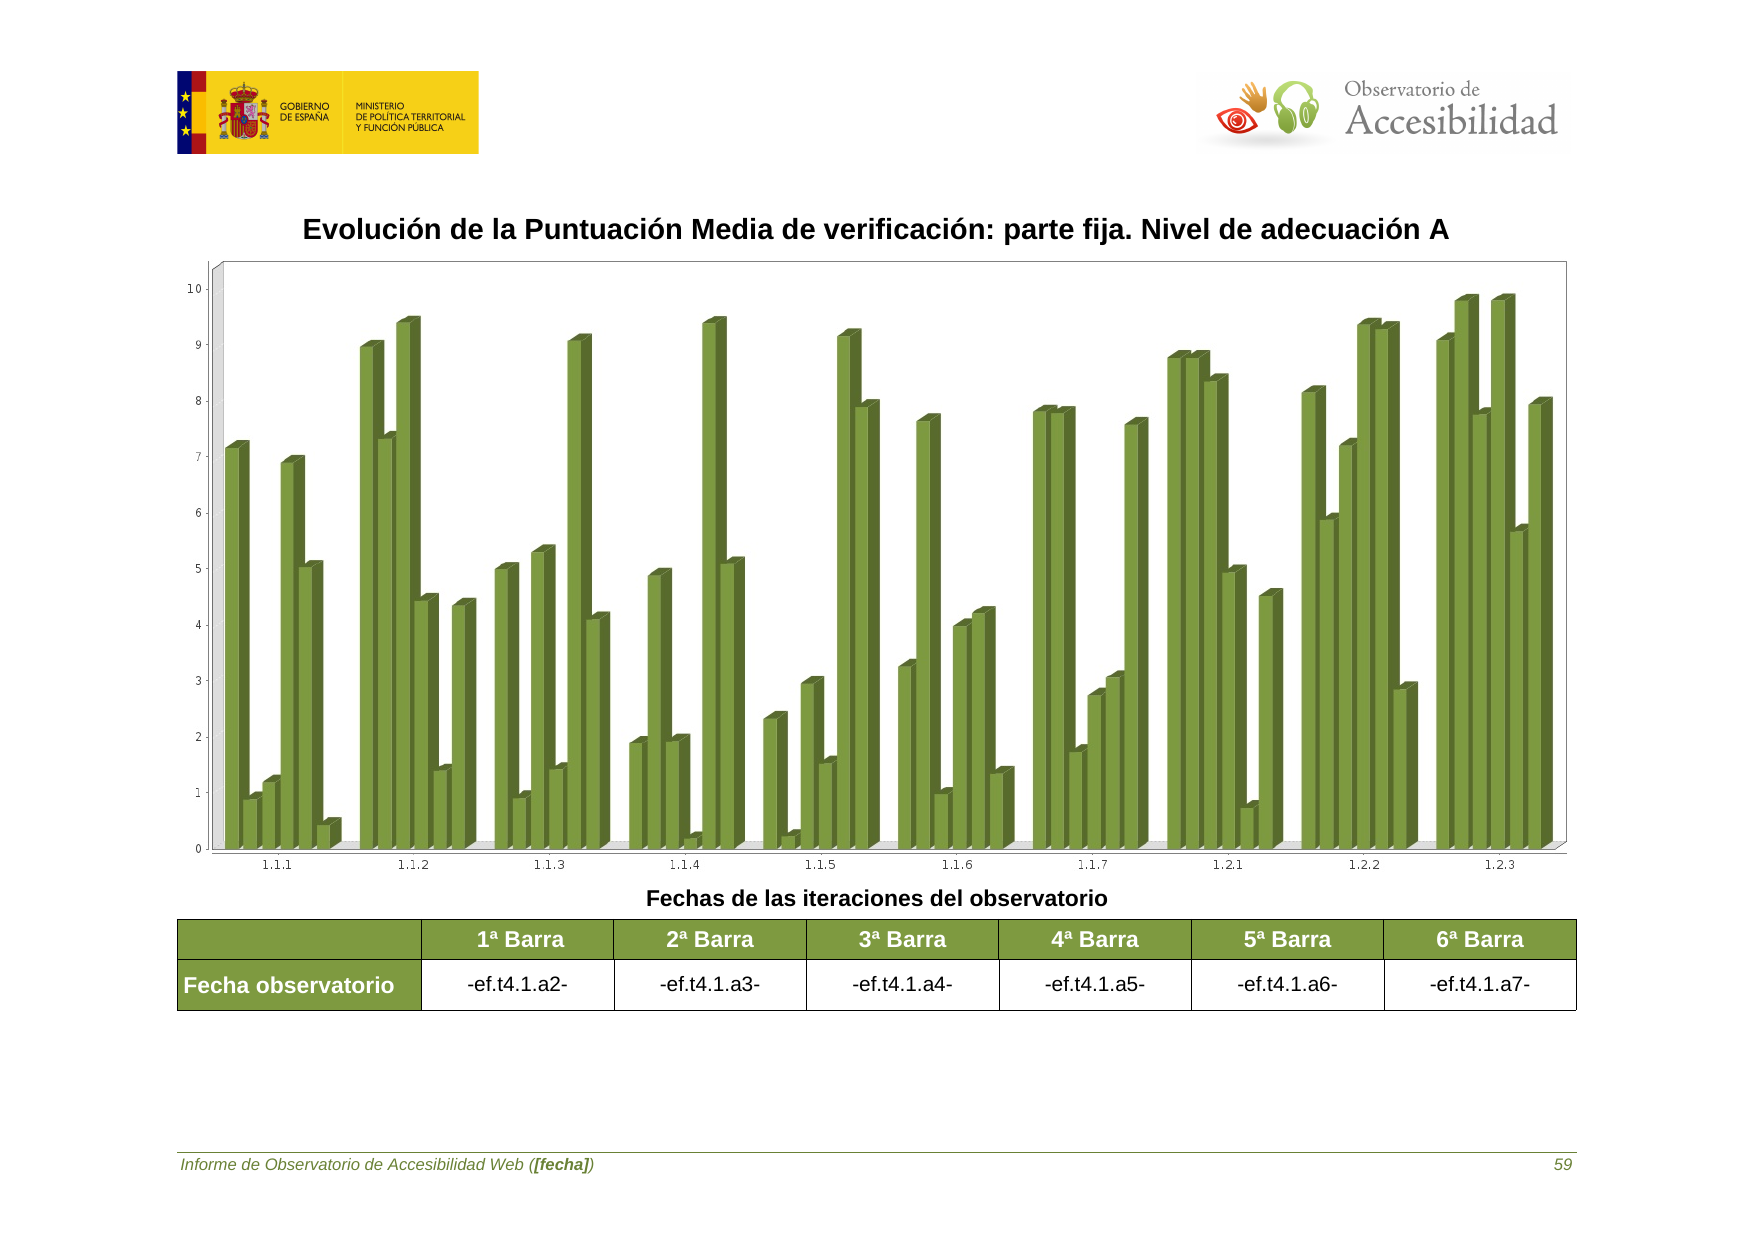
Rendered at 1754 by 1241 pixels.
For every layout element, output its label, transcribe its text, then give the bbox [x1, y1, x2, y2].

table_header 1ª Barra [422, 920, 613, 959]
table_cell -ef.t4.1.a3- [615, 960, 806, 1010]
table_cell Fecha observatorio [178, 960, 421, 1010]
table_header 4ª Barra [999, 920, 1191, 959]
table_header 3ª Barra [807, 920, 998, 959]
table_header 2ª Barra [614, 920, 806, 959]
table_cell -ef.t4.1.a5- [1000, 960, 1191, 1010]
table_cell -ef.t4.1.a7- [1385, 960, 1576, 1010]
table_cell -ef.t4.1.a6- [1192, 960, 1384, 1010]
picture [177, 252, 1577, 877]
picture [1196, 72, 1572, 154]
table_cell -ef.t4.1.a4- [807, 960, 999, 1010]
text Evolución de la Puntuación Media de verificación: parte fija. Nivel de adecuación A [177, 212, 1577, 246]
picture [177, 71, 479, 154]
table_header [178, 920, 421, 959]
table_header 6ª Barra [1384, 920, 1576, 959]
table_header 5ª Barra [1192, 920, 1383, 959]
table_cell -ef.t4.1.a2- [422, 960, 614, 1010]
text Fechas de las iteraciones del observatorio [177, 877, 1577, 911]
